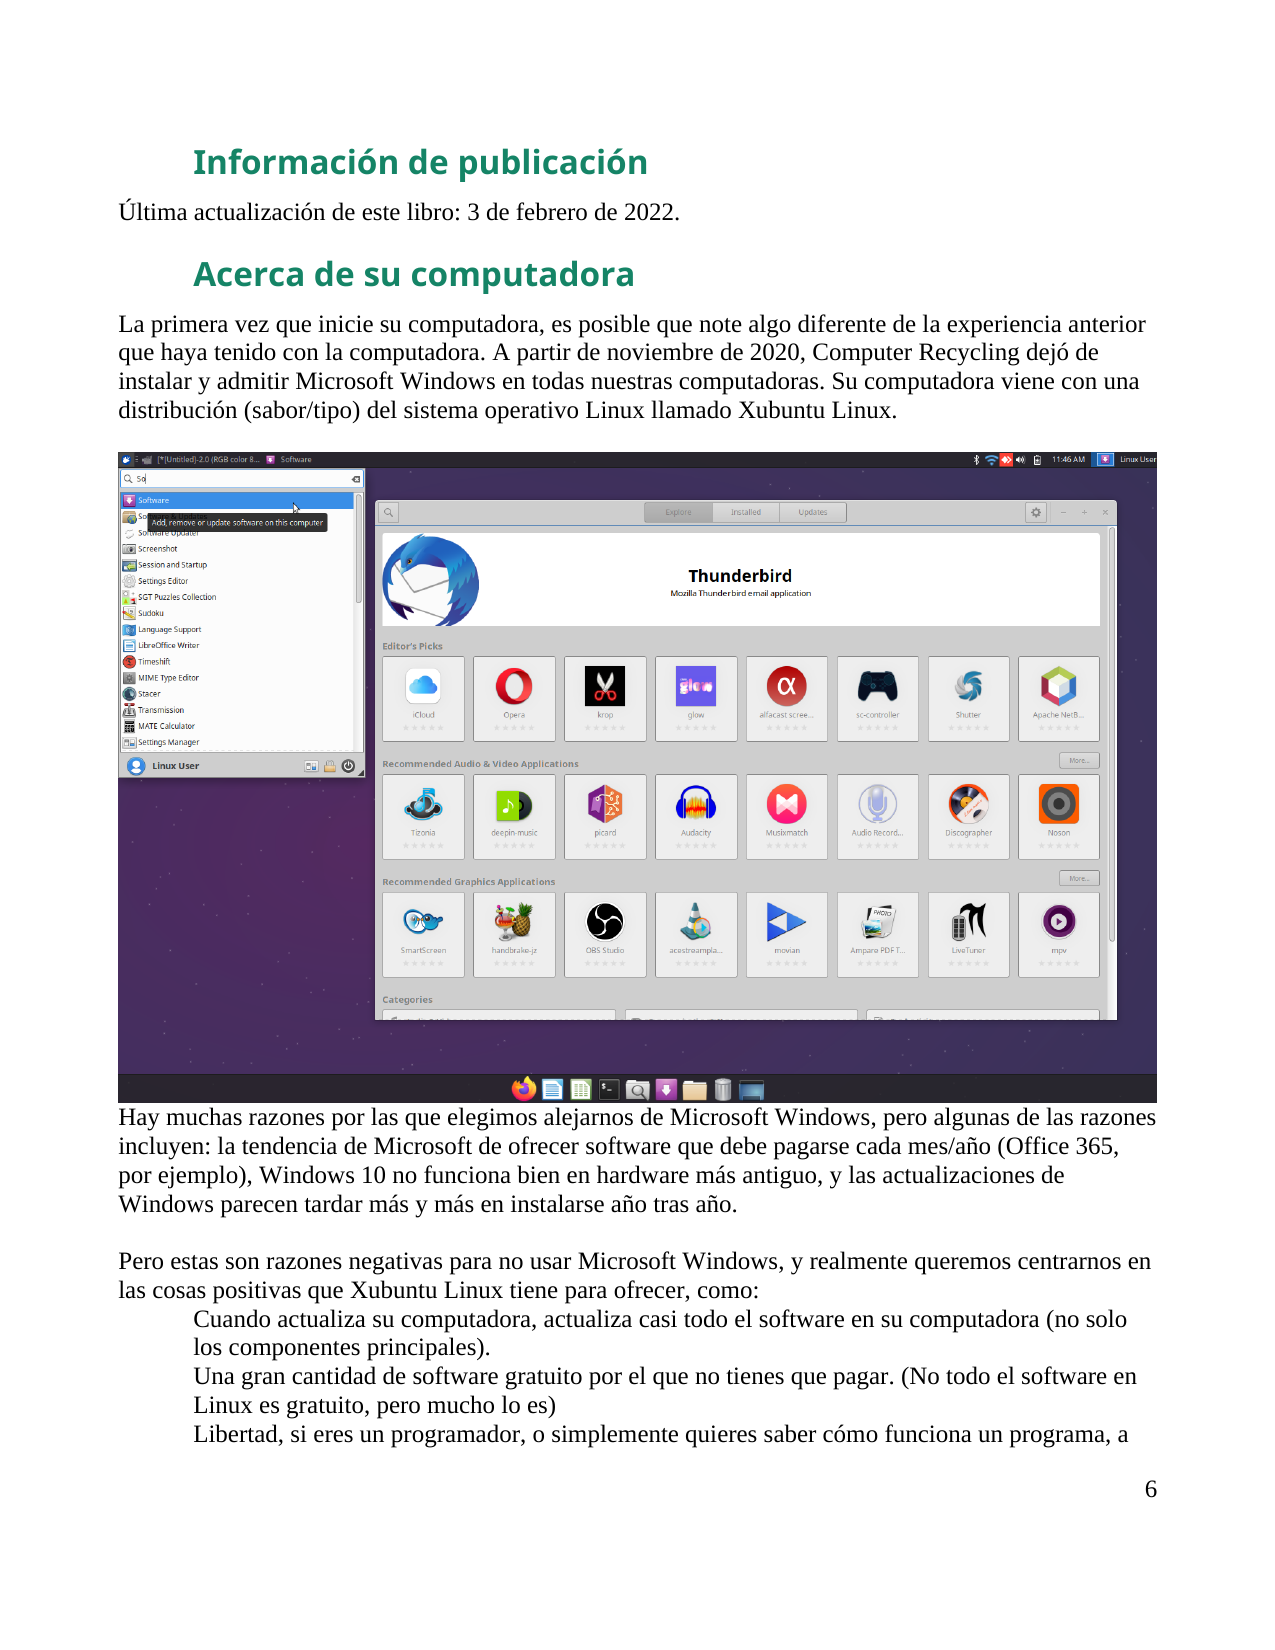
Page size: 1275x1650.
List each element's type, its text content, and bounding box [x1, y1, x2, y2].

list Una gran cantidad de software gratuito por el que no tienes que pagar. (No todo el software en Linux es gratuito, pero mucho lo es) [156, 1361, 1157, 1419]
subtitle Acerca de su computadora [118, 251, 1157, 296]
picture [118, 452, 1157, 1103]
list Libertad, si eres un programador, o simplemente quieres saber cómo funciona un programa, a [156, 1419, 1157, 1447]
subtitle Información de publicación [118, 139, 1157, 184]
text Hay muchas razones por las que elegimos alejarnos de Microsoft Windows, pero algunas de las razones incluyen: la tendencia de Microsoft de ofrecer software que debe pagarse cada mes/año (Office 365, por ejemplo), Windows 10 no funciona bien en hardware más antiguo, y las actualizaciones de Windows parecen tardar más y más en instalarse año tras año. [118, 1103, 1157, 1217]
text La primera vez que inicie su computadora, es posible que note algo diferente de la experiencia anterior que haya tenido con la computadora. A partir de noviembre de 2020, Computer Recycling dejó de instalar y admitir Microsoft Windows en todas nuestras computadoras. Su computadora viene con una distribución (sabor/tipo) del sistema operativo Linux llamado Xubuntu Linux. [118, 309, 1157, 424]
list Cuando actualiza su computadora, actualiza casi todo el software en su computadora (no solo los componentes principales). [156, 1304, 1157, 1361]
text Pero estas son razones negativas para no usar Microsoft Windows, y realmente queremos centrarnos en las cosas positivas que Xubuntu Linux tiene para ofrecer, como: [118, 1246, 1157, 1304]
text Última actualización de este libro: 3 de febrero de 2022. [118, 197, 1157, 226]
